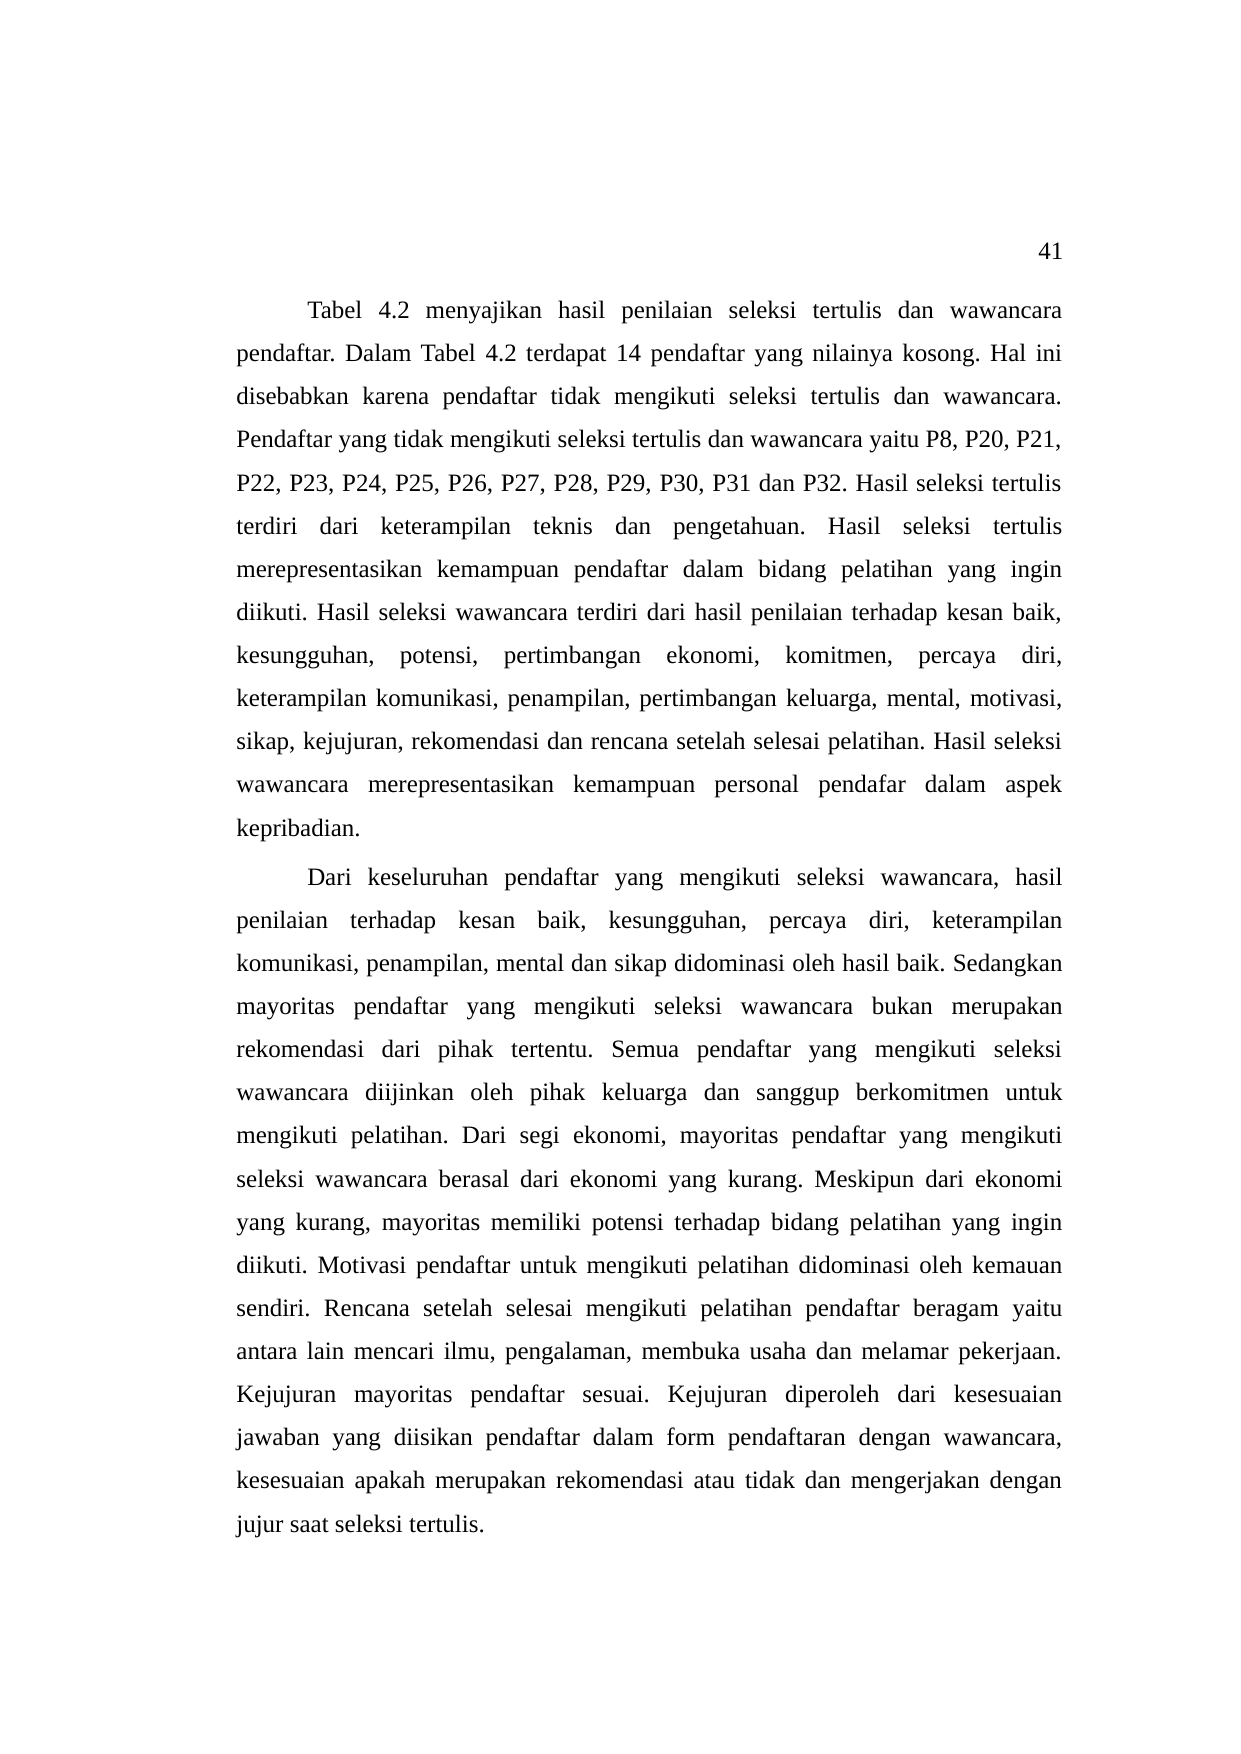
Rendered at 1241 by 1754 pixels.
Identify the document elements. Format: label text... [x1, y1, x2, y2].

text Dari keseluruhan pendaftar yang mengikuti seleksi wawancara, hasil penilaian terhadap kesan baik, kesungguhan, percaya diri, keterampilan komunikasi, penampilan, mental dan sikap didominasi oleh hasil baik. Sedangkan mayoritas pendaftar yang mengikuti seleksi wawancara bukan merupakan rekomendasi dari pihak tertentu. Semua pendaftar yang mengikuti seleksi wawancara diijinkan oleh pihak keluarga dan sanggup berkomitmen untuk mengikuti pelatihan. Dari segi ekonomi, mayoritas pendaftar yang mengikuti seleksi wawancara berasal dari ekonomi yang kurang. Meskipun dari ekonomi yang kurang, mayoritas memiliki potensi terhadap bidang pelatihan yang ingin diikuti. Motivasi pendaftar untuk mengikuti pelatihan didominasi oleh kemauan sendiri. Rencana setelah selesai mengikuti pelatihan pendaftar beragam yaitu antara lain mencari ilmu, pengalaman, membuka usaha dan melamar pekerjaan. Kejujuran mayoritas pendaftar sesuai. Kejujuran diperoleh dari kesesuaian jawaban yang diisikan pendaftar dalam form pendaftaran dengan wawancara, kesesuaian apakah merupakan rekomendasi atau tidak dan mengerjakan dengan jujur saat seleksi tertulis. [236, 862, 1063, 1537]
text Tabel 4.2 menyajikan hasil penilaian seleksi tertulis dan wawancara pendaftar. Dalam Tabel 4.2 terdapat 14 pendaftar yang nilainya kosong. Hal ini disebabkan karena pendaftar tidak mengikuti seleksi tertulis dan wawancara. Pendaftar yang tidak mengikuti seleksi tertulis dan wawancara yaitu P8, P20, P21, P22, P23, P24, P25, P26, P27, P28, P29, P30, P31 dan P32. Hasil seleksi tertulis terdiri dari keterampilan teknis dan pengetahuan. Hasil seleksi tertulis merepresentasikan kemampuan pendaftar dalam bidang pelatihan yang ingin diikuti. Hasil seleksi wawancara terdiri dari hasil penilaian terhadap kesan baik, kesungguhan, potensi, pertimbangan ekonomi, komitmen, percaya diri, keterampilan komunikasi, penampilan, pertimbangan keluarga, mental, motivasi, sikap, kejujuran, rekomendasi dan rencana setelah selesai pelatihan. Hasil seleksi wawancara merepresentasikan kemampuan personal pendafar dalam aspek kepribadian. [236, 295, 1063, 841]
